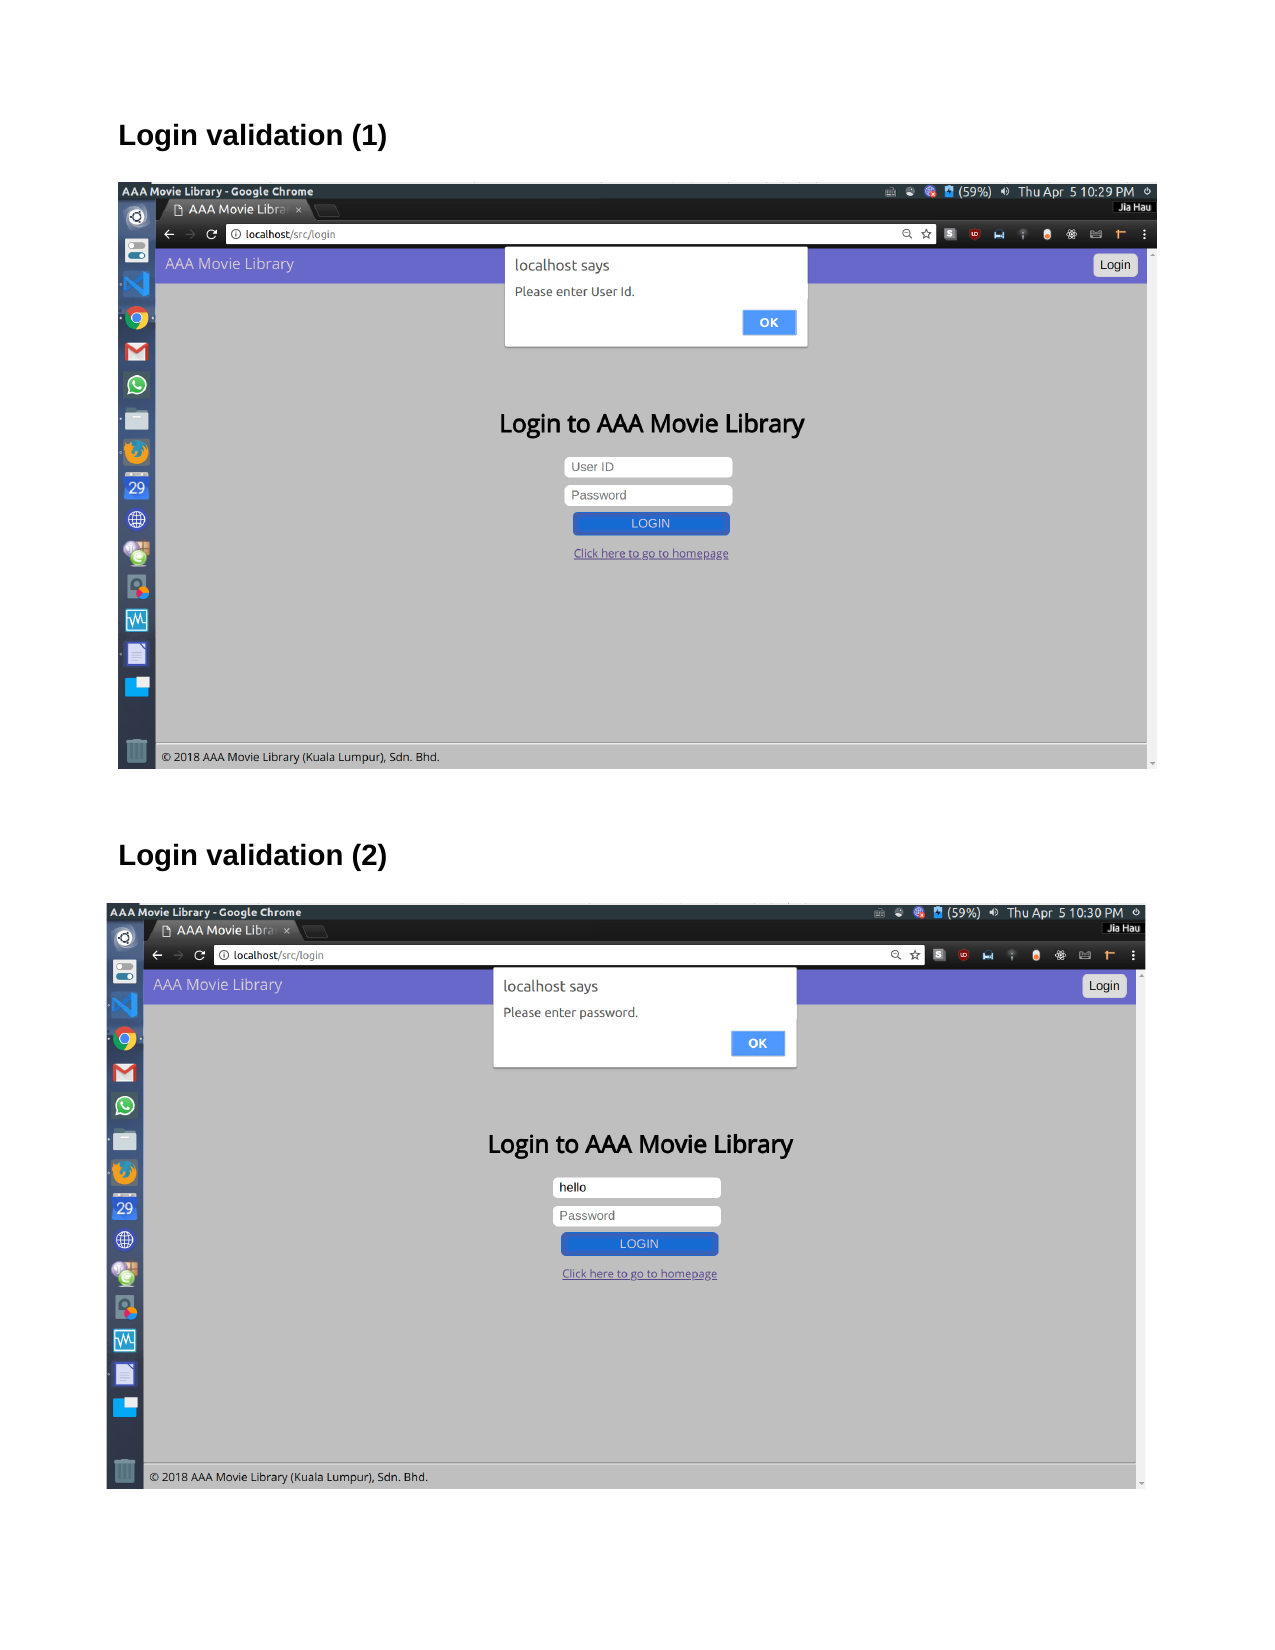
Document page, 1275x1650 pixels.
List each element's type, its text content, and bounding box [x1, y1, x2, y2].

picture [106, 903, 1146, 1489]
picture [118, 182, 1157, 769]
subtitle Login validation (1) [118, 118, 1157, 152]
subtitle Login validation (2) [118, 837, 1157, 871]
